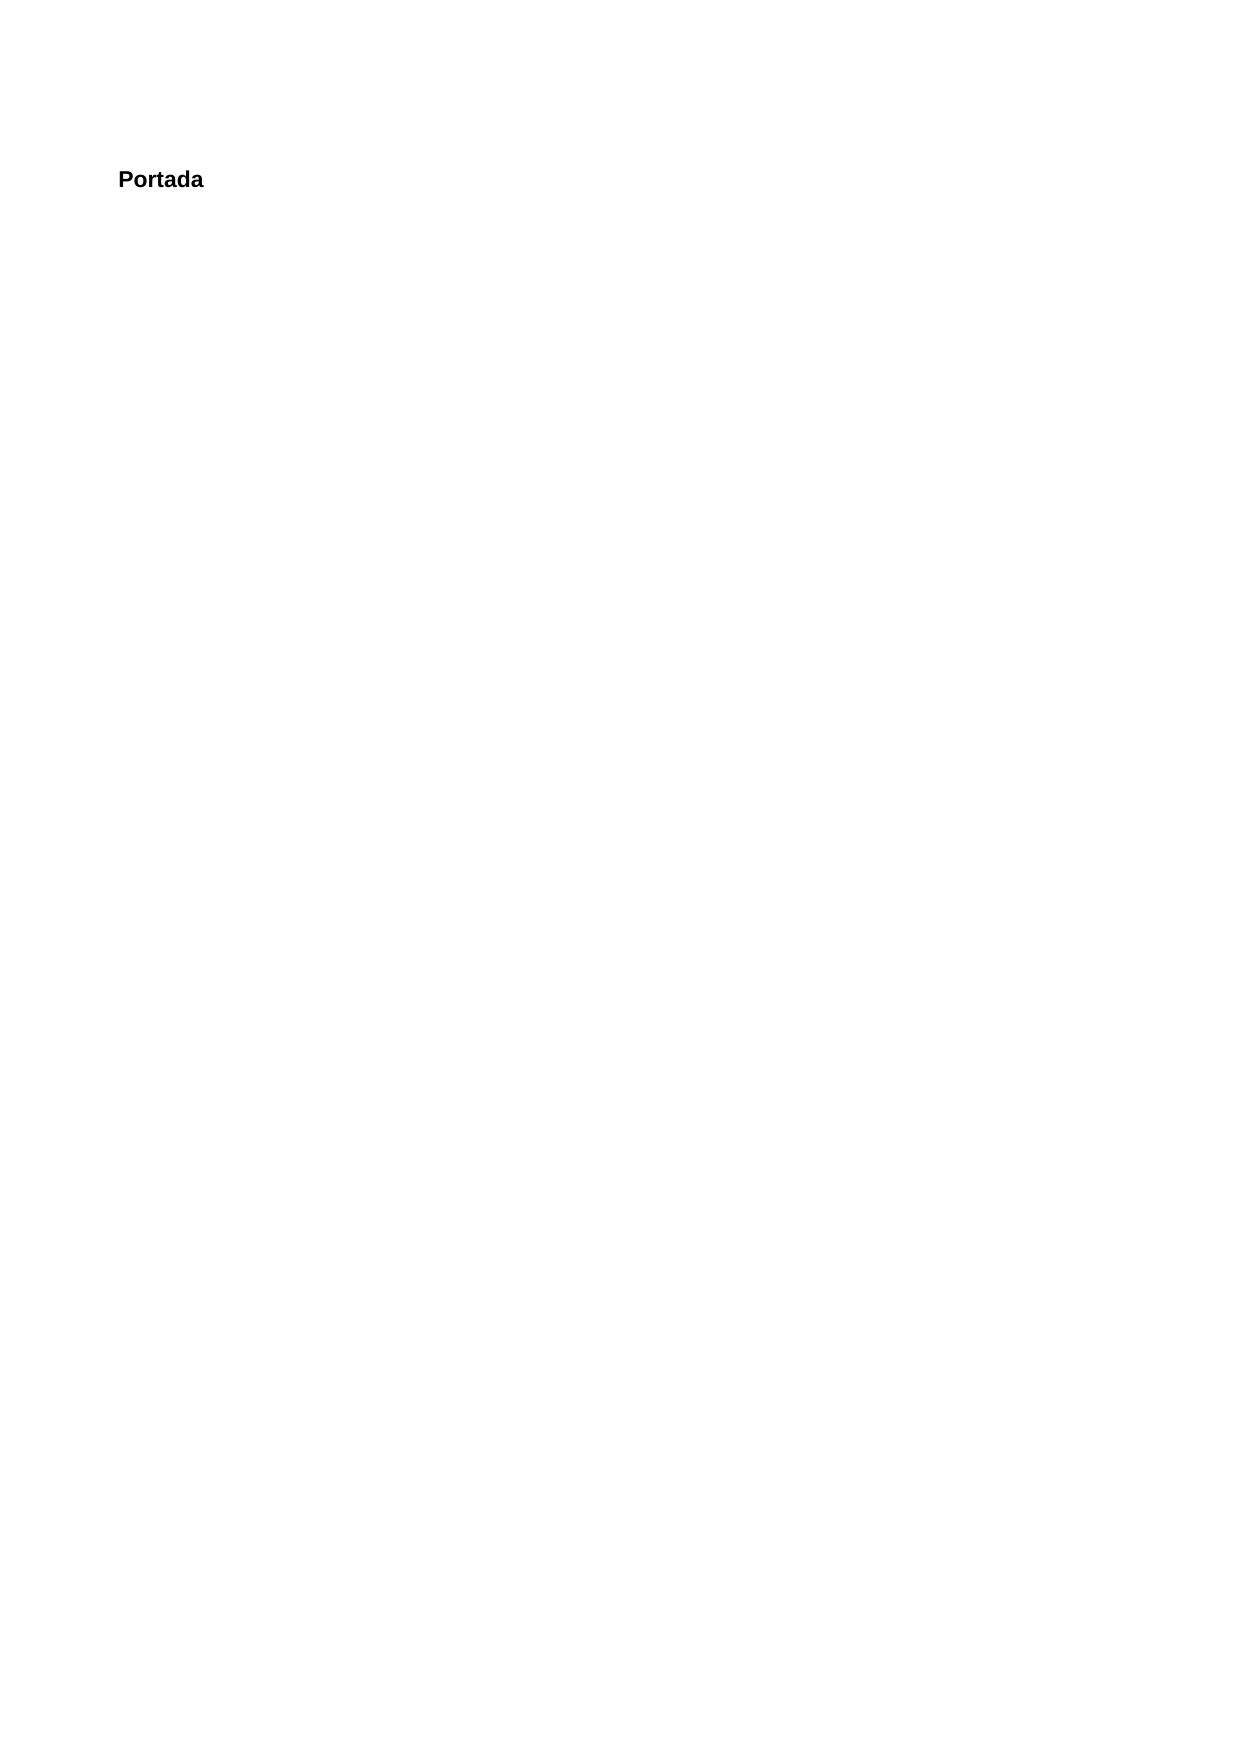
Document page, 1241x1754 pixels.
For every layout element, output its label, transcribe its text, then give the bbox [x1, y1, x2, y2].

text Portada [118, 166, 1122, 192]
